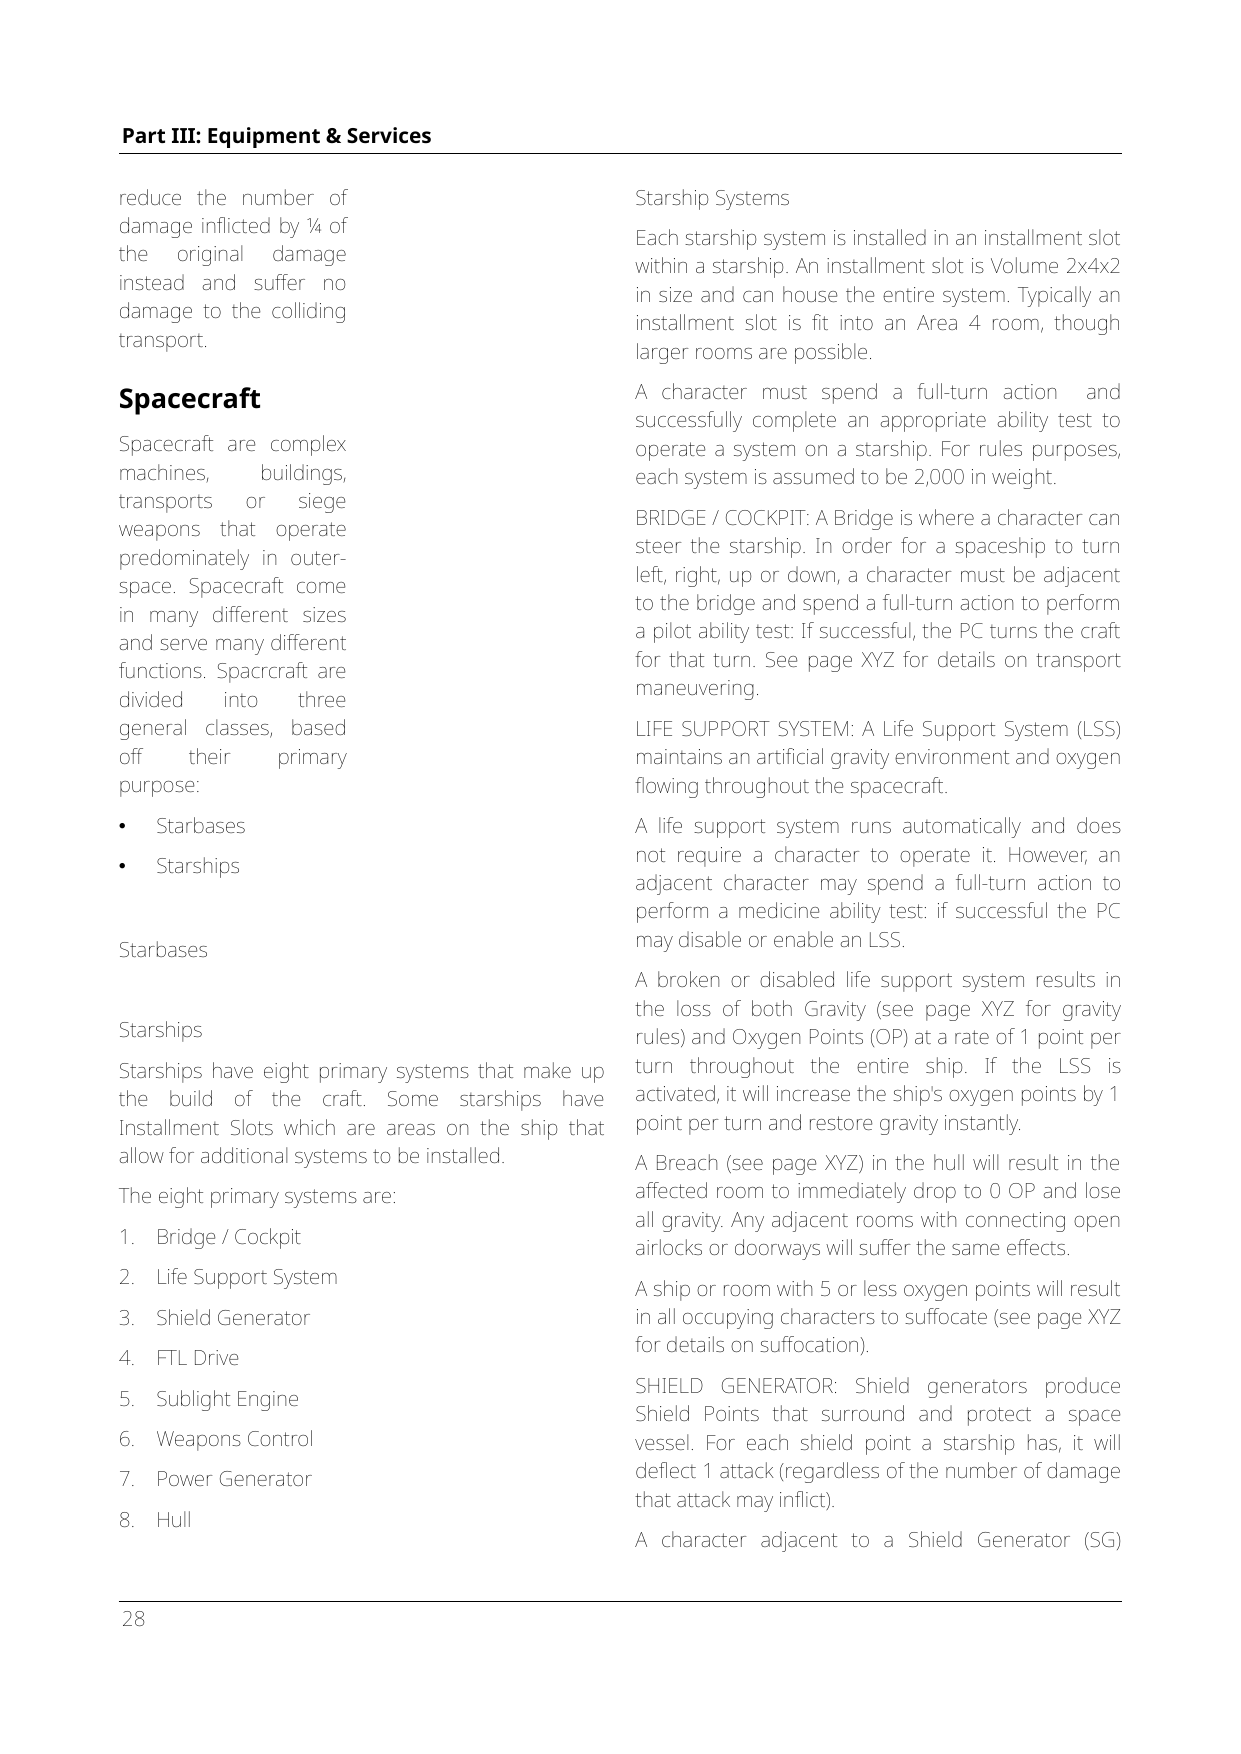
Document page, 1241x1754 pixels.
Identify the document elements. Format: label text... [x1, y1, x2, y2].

text A broken or disabled life support system results in the loss of both Gravity (see page XYZ for gravity rules) and Oxygen Points (OP) at a rate of 1 point per turn throughout the entire ship. If the LSS is activated, it will increase the ship's oxygen points by 1 point per turn and restore gravity instantly. [635, 965, 1122, 1136]
text A life support system runs automatically and does not require a character to operate it. However, an adjacent character may spend a full-turn action to perform a medicine ability test: if successful the PC may disable or enable an LSS. [635, 811, 1122, 953]
list FTL Drive [118, 1343, 605, 1372]
list Weapons Control [118, 1424, 605, 1453]
text A ship or room with 5 or less oxygen points will result in all occupying characters to suffocate (see page XYZ for details on suffocation). [635, 1274, 1122, 1359]
list Sublight Engine [118, 1384, 605, 1412]
text Spacecraft are complex machines, buildings, transports or siege weapons that operate predominately in outer-space. Spacecraft come in many different sizes and serve many different functions. Spacrcraft are divided into three general classes, based off their primary purpose: [118, 429, 347, 799]
list Hull [118, 1505, 605, 1533]
list Bridge / Cockpit [118, 1222, 605, 1251]
text A character must spend a full-turn action and successfully complete an appropriate ability test to operate a system on a starship. For rules purposes, each system is assumed to be 2,000 in weight. [635, 377, 1122, 491]
text reduce the number of damage inflicted by ¼ of the original damage instead and suffer no damage to the colliding transport. [118, 183, 347, 353]
list Life Support System [118, 1262, 605, 1291]
text Each starship system is installed in an installment slot within a starship. An installment slot is Volume 2x4x2 in size and can house the entire system. Typically an installment slot is fit into an Area 4 room, though larger rooms are possible. [635, 223, 1122, 365]
list Starships [118, 851, 347, 880]
list Starbases [118, 811, 347, 839]
list Shield Generator [118, 1303, 605, 1331]
text SHIELD GENERATOR: Shield generators produce Shield Points that surround and protect a space vessel. For each shield point a starship has, it will deflect 1 attack (regardless of the number of damage that attack may inflict). [635, 1371, 1122, 1513]
text LIFE SUPPORT SYSTEM: A Life Support System (LSS) maintains an artificial gravity environment and oxygen flowing throughout the spacecraft. [635, 714, 1122, 799]
text A Breach (see page XYZ) in the hull will result in the affected room to immediately drop to 0 OP and lose all gravity. Any adjacent rooms with connecting open airlocks or doorways will suffer the same effects. [635, 1148, 1122, 1262]
text Starship Systems [635, 183, 1122, 211]
text Starbases [118, 935, 605, 963]
subtitle Spacecraft [118, 380, 347, 417]
text The eight primary systems are: [118, 1182, 605, 1210]
text BRIDGE / COCKPIT: A Bridge is where a character can steer the starship. In order for a spaceship to turn left, right, up or down, a character must be adjacent to the bridge and spend a full-turn action to perform a pilot ability test: If successful, the PC turns the craft for that turn. See page XYZ for details on transport maneuvering. [635, 503, 1122, 702]
text Starships [118, 1016, 605, 1044]
text A character adjacent to a Shield Generator (SG) [635, 1525, 1122, 1554]
list Power Generator [118, 1464, 605, 1493]
text Starships have eight primary systems that make up the build of the craft. Some starships have Installment Slots which are areas on the ship that allow for additional systems to be installed. [118, 1056, 605, 1170]
